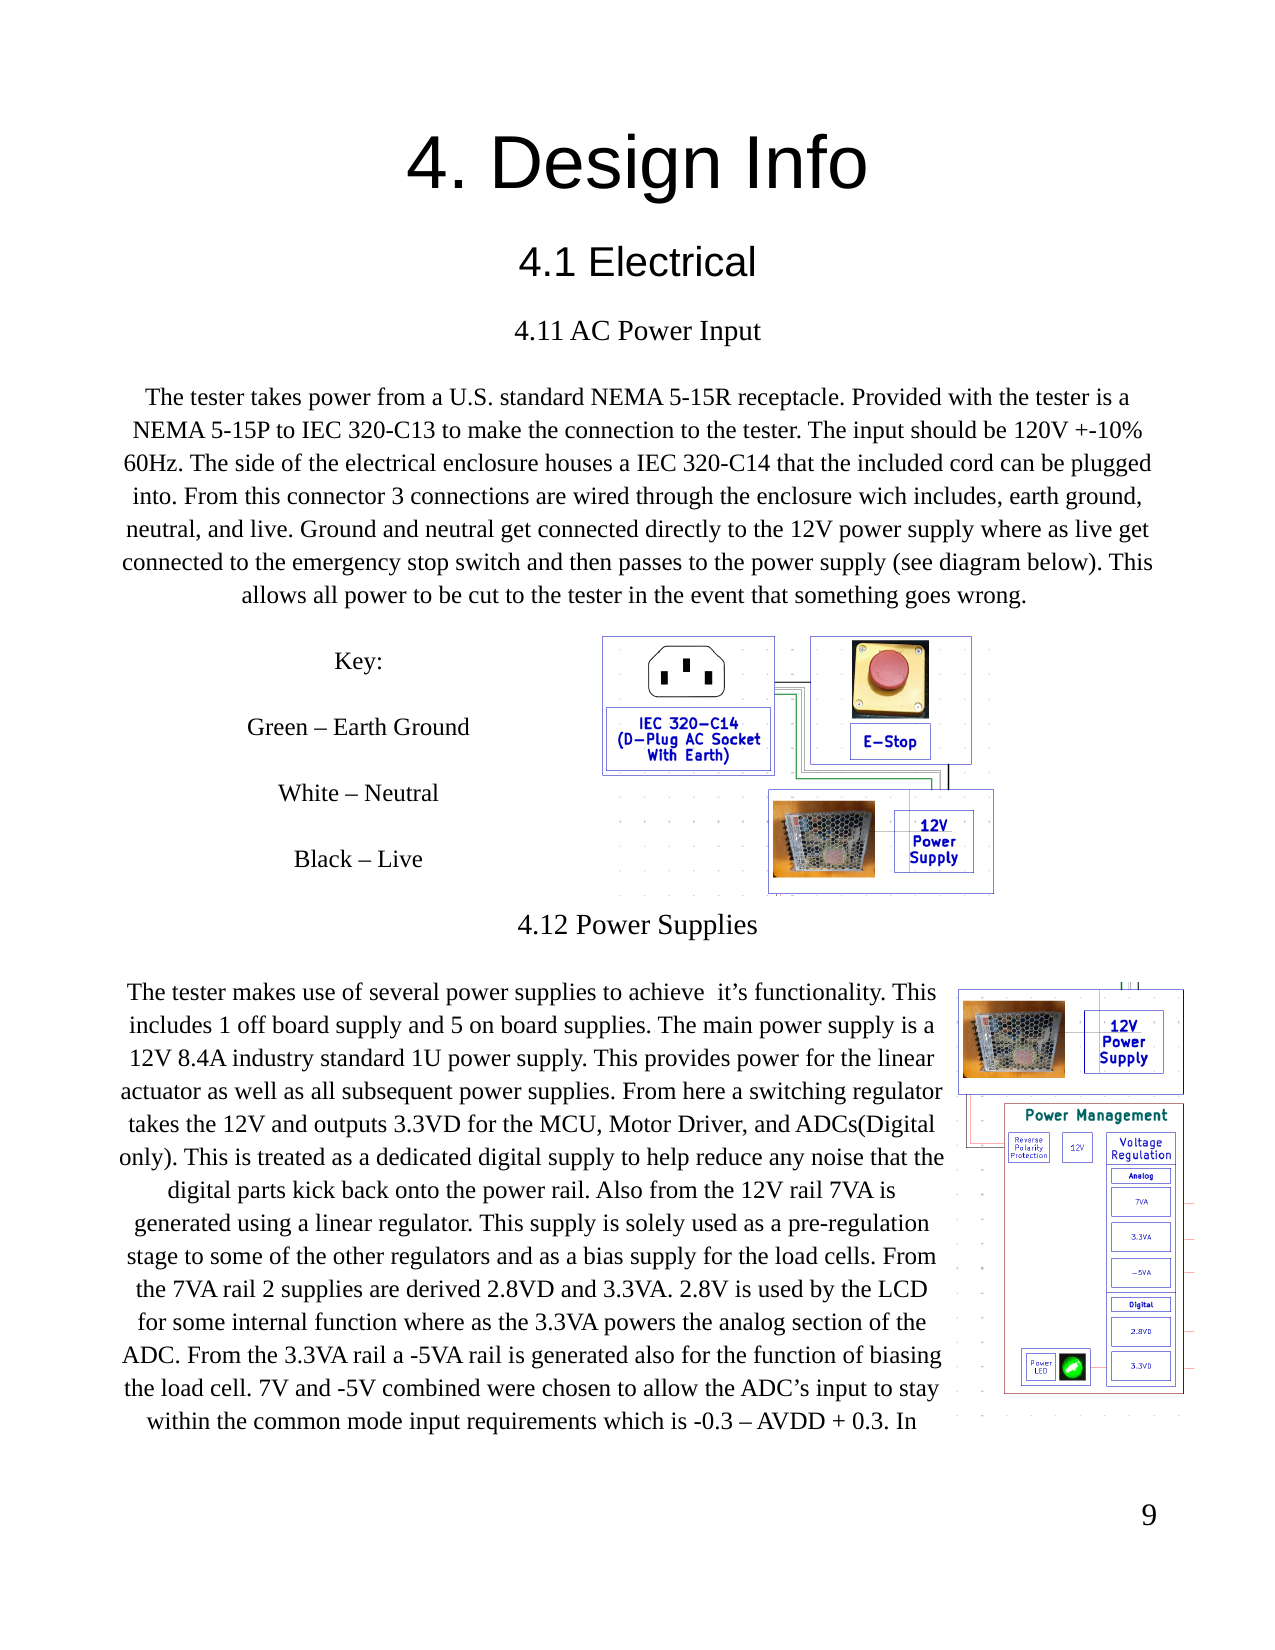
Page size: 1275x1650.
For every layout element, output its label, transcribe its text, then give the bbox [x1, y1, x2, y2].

text White – Neutral [118, 760, 1157, 807]
picture [945, 982, 1021, 1419]
text Black – Live [118, 826, 1157, 873]
subtitle 4.12 Power Supplies [118, 907, 1157, 940]
text Key: [118, 628, 1157, 675]
text Green – Earth Ground [118, 694, 1157, 741]
subtitle 4. Design Info [118, 118, 1157, 204]
text The tester takes power from a U.S. standard NEMA 5-15R receptacle. Provided with the tester is a NEMA 5-15P to IEC 320-C13 to make the connection to the tester. The input should be 120V +-10% 60Hz. The side of the electrical enclosure houses a IEC 320-C14 that the included cord can be plugged into. From this connector 3 connections are wired through the enclosure wich includes, earth ground, neutral, and live. Ground and neutral get connected directly to the 12V power supply where as live get connected to the emergency stop switch and then passes to the power supply (see diagram below). This allows all power to be cut to the tester in the event that something goes wrong. [118, 359, 1157, 609]
subtitle 4.1 Electrical [118, 238, 1157, 286]
subtitle 4.11 AC Power Input [118, 313, 1157, 346]
text The tester makes use of several power supplies to achieve it’s functionality. This includes 1 off board supply and 5 on board supplies. The main power supply is a 12V 8.4A industry standard 1U power supply. This provides power for the linear actuator as well as all subsequent power supplies. From here a switching regulator takes the 12V and outputs 3.3VD for the MCU, Motor Driver, and ADCs(Digital only). This is treated as a dedicated digital supply to help reduce any noise that the digital parts kick back onto the power rail. Also from the 12V rail 7VA is generated using a linear regulator. This supply is solely used as a pre-regulation stage to some of the other regulators and as a bias supply for the load cells. From the 7VA rail 2 supplies are derived 2.8VD and 3.3VA. 2.8V is used by the LCD for some internal function where as the 3.3VA powers the analog section of the ADC. From the 3.3VA rail a -5VA rail is generated also for the function of biasing the load cell. 7V and -5V combined were chosen to allow the ADC’s input to stay within the common mode input requirements which is -0.3 – AVDD + 0.3. In [118, 953, 1157, 1435]
